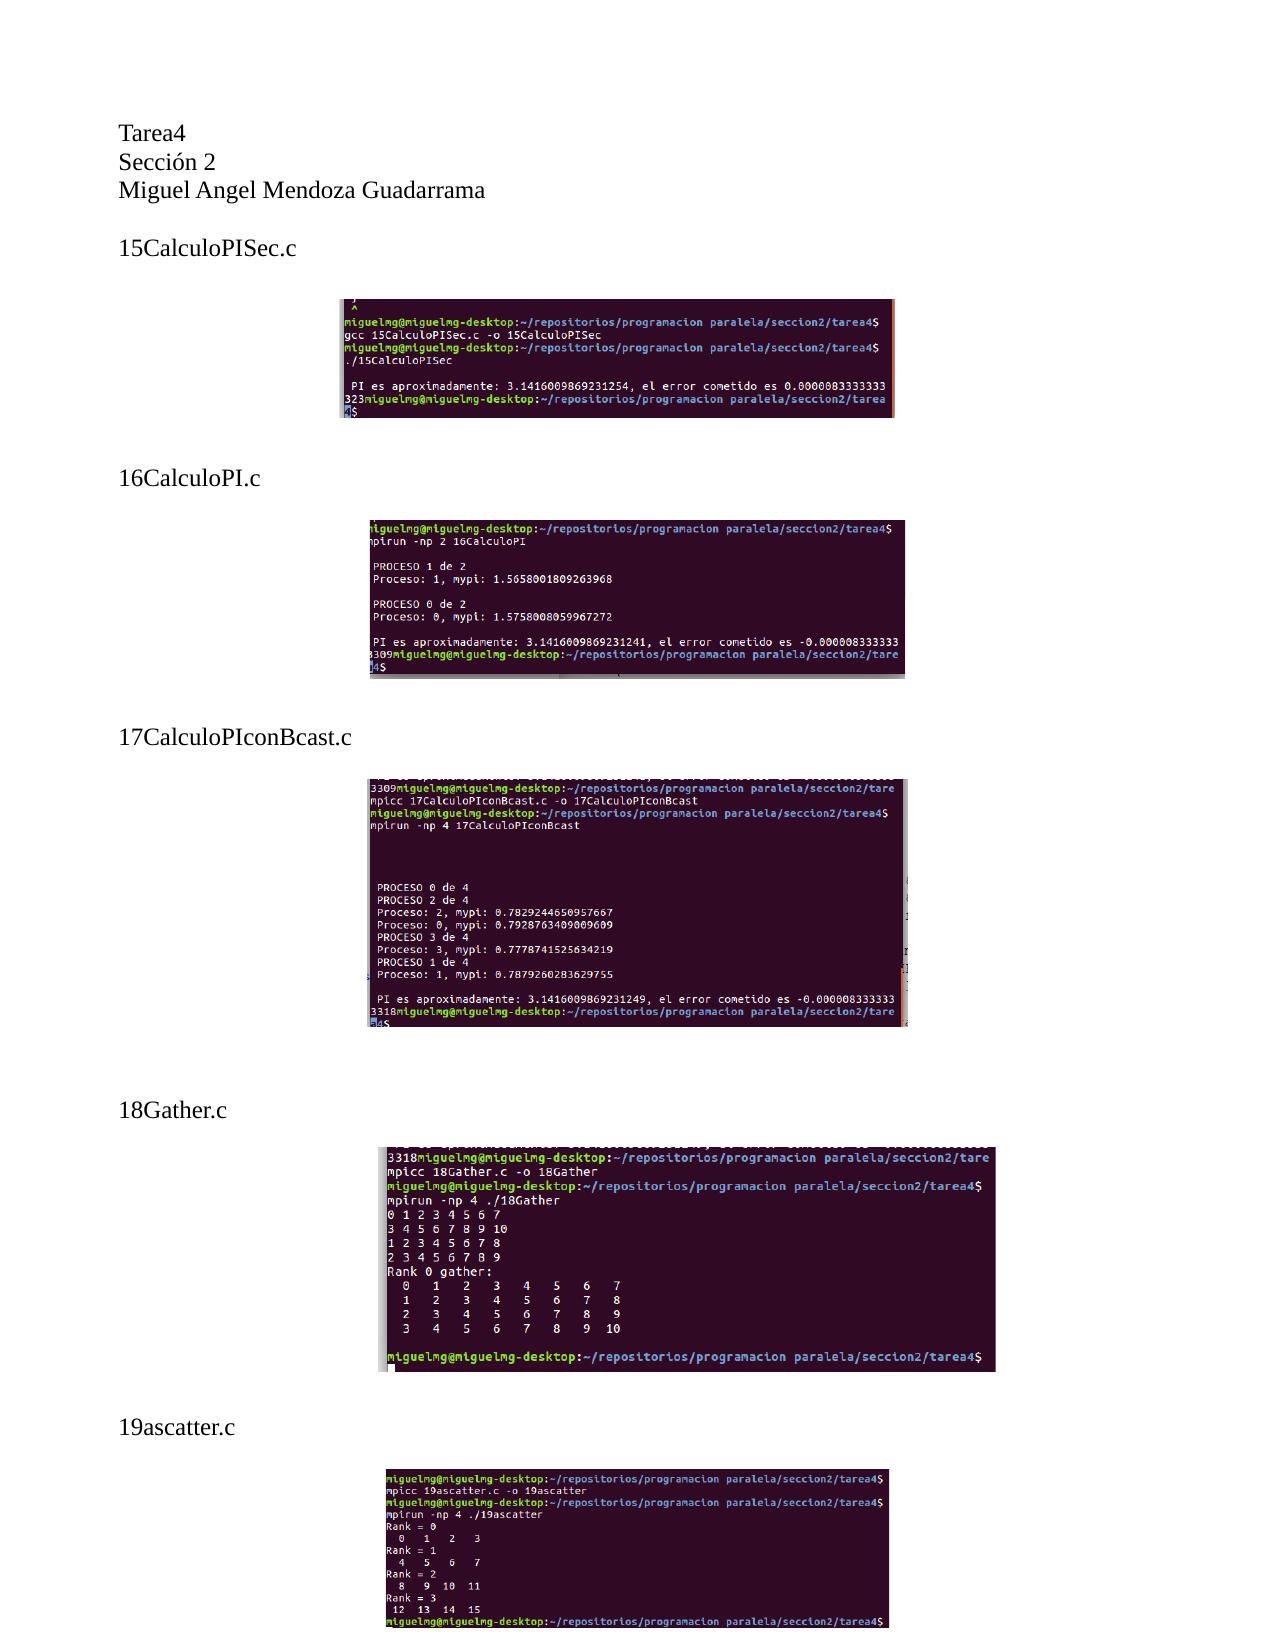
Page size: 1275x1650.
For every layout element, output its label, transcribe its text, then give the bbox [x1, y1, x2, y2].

text 19ascatter.c [118, 1412, 1157, 1441]
text 15CalculoPISec.c [118, 233, 1157, 262]
text 18Gather.c [118, 1096, 1157, 1124]
text Miguel Angel Mendoza Guadarrama [118, 176, 1157, 204]
text 16CalculoPI.c [118, 463, 1157, 492]
text 17CalculoPIconBcast.c [118, 722, 1157, 751]
picture [546, 520, 906, 679]
text Tarea4 [118, 118, 1157, 147]
picture [638, 300, 895, 418]
picture [572, 1147, 996, 1372]
picture [547, 1469, 890, 1628]
text Sección 2 [118, 147, 1157, 176]
picture [543, 779, 908, 1027]
